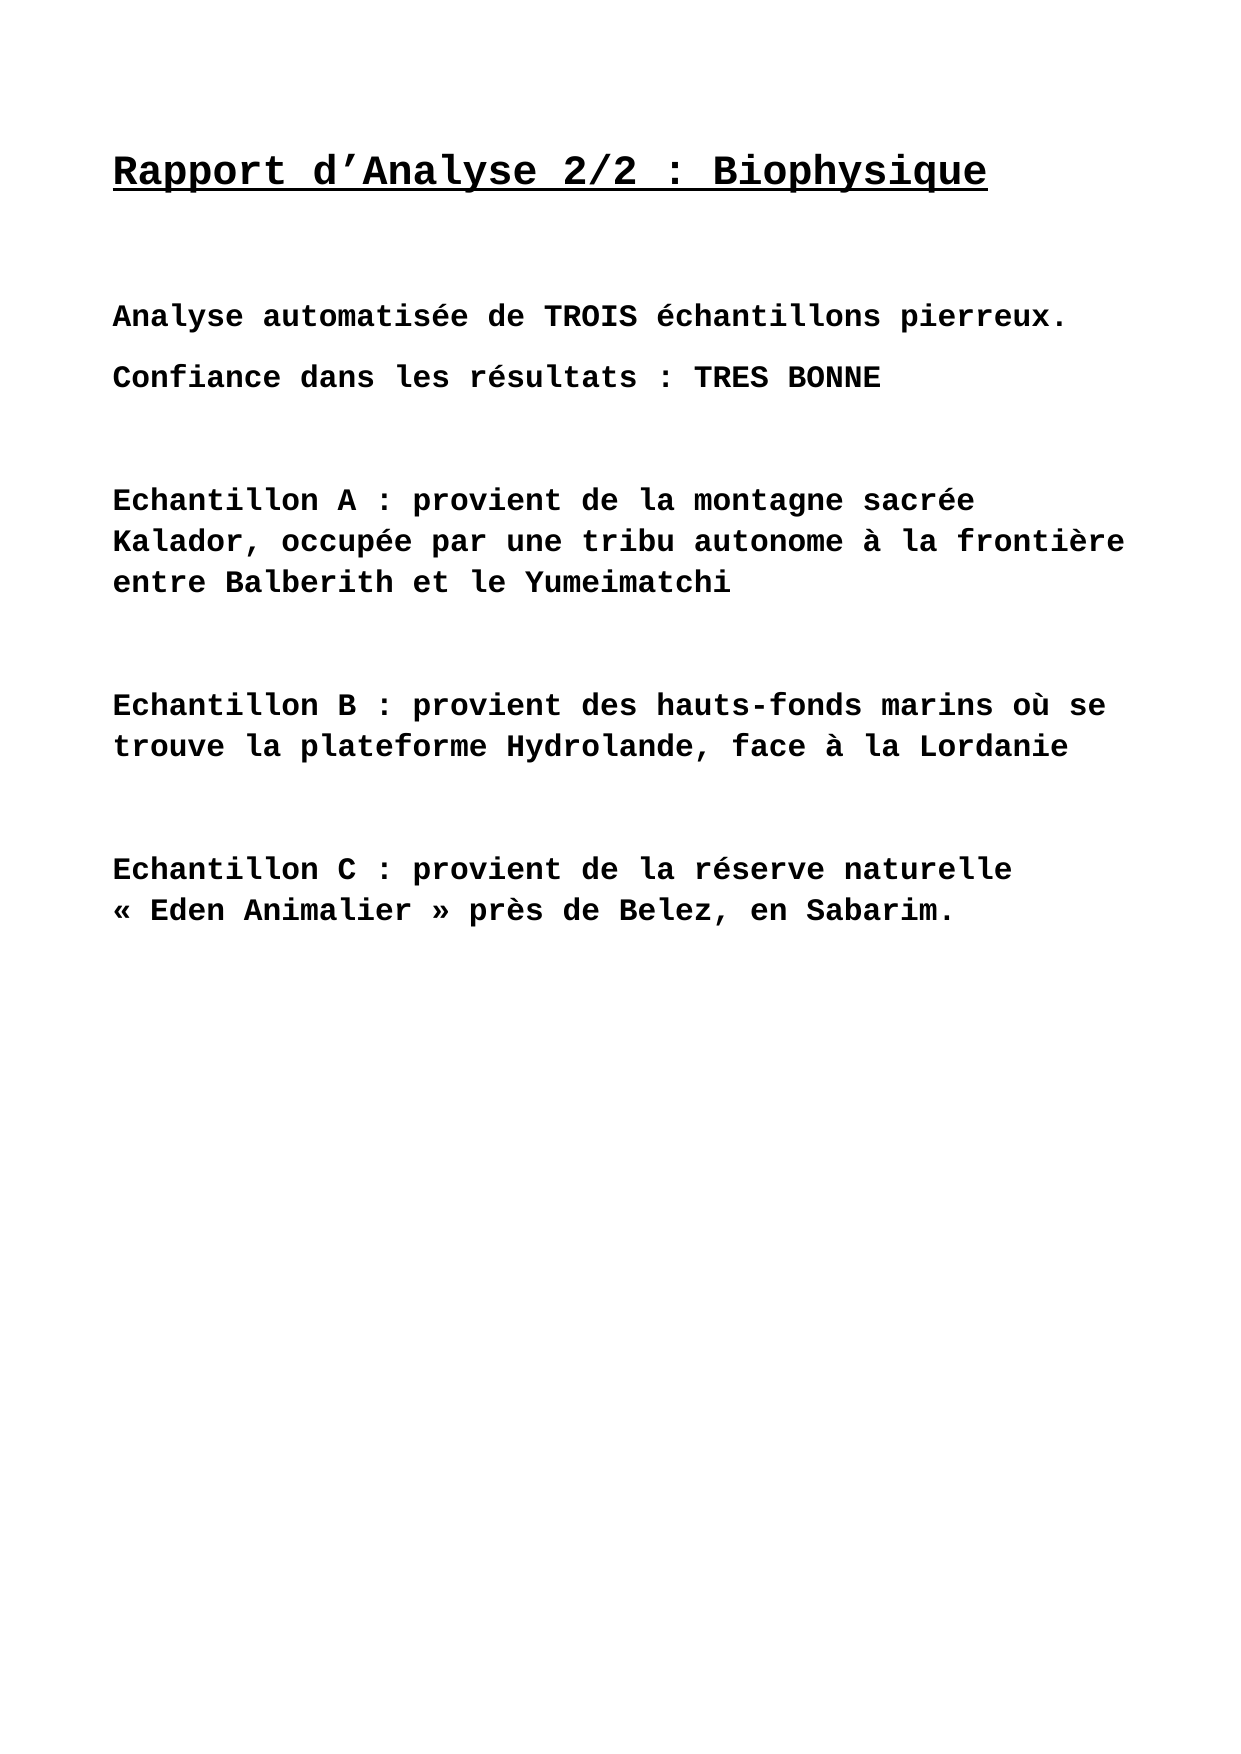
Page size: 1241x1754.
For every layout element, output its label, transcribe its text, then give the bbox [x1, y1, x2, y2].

text Analyse automatisée de TROIS échantillons pierreux. [112, 300, 1128, 335]
text Rapport d’Analyse 2/2 : Biophysique [112, 150, 1128, 197]
text Confiance dans les résultats : TRES BONNE [112, 362, 1128, 397]
text Echantillon C : provient de la réserve naturelle « Eden Animalier » près de Belez, en Sabarim. [112, 853, 1128, 929]
text Echantillon A : provient de la montagne sacrée Kalador, occupée par une tribu autonome à la frontière entre Balberith et le Yumeimatchi [112, 485, 1128, 602]
text Echantillon B : provient des hauts-fonds marins où se trouve la plateforme Hydrolande, face à la Lordanie [112, 689, 1128, 765]
